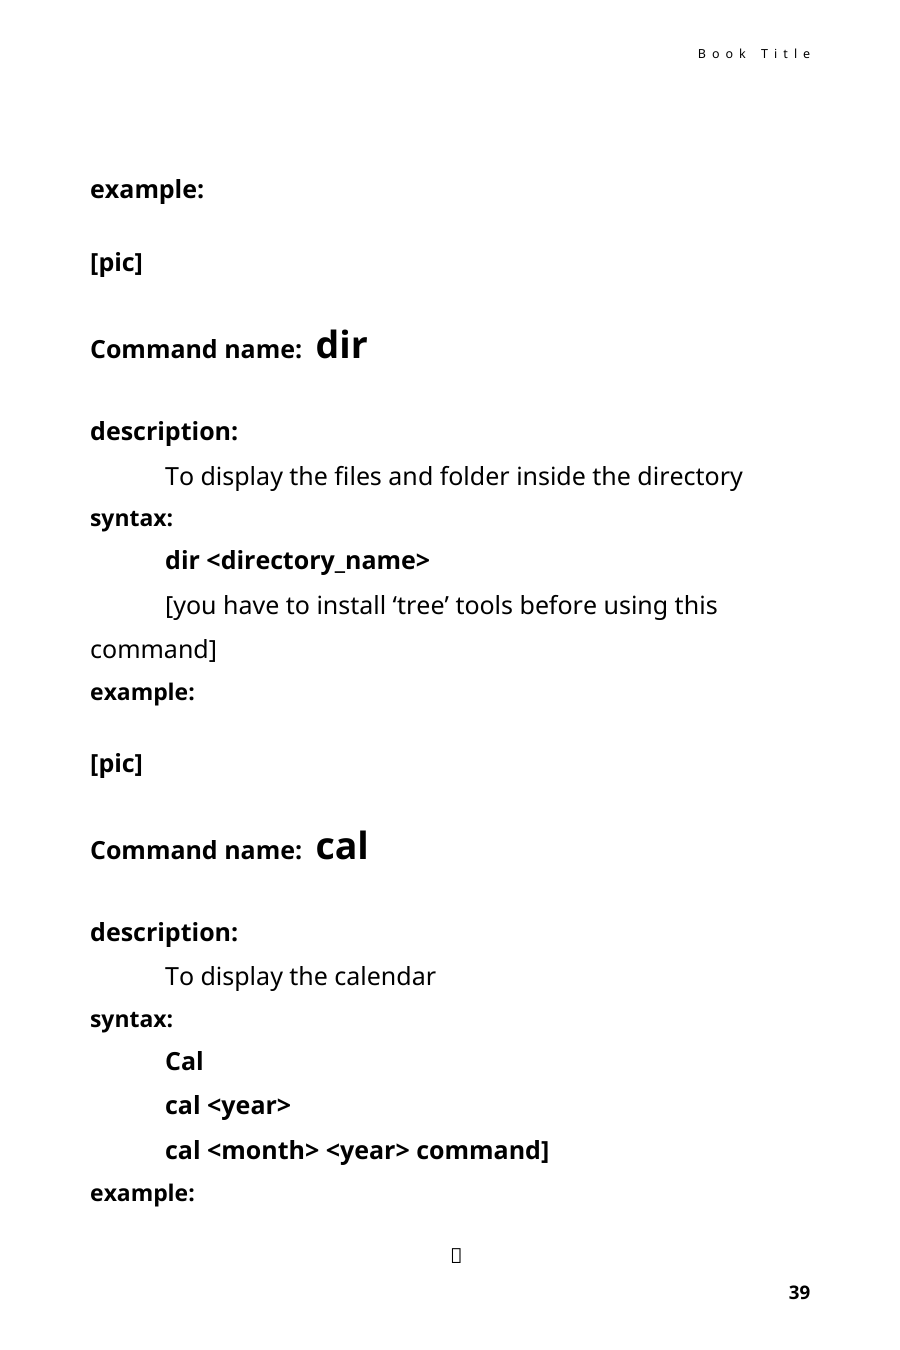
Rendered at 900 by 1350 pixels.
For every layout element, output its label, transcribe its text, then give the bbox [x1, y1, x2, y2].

text cal <month> <year> command] [90, 1132, 810, 1166]
text example: [90, 171, 810, 206]
text [pic] [90, 245, 810, 279]
text Cal [90, 1044, 810, 1078]
text [you have to install ‘tree’ tools before using this command] [90, 587, 810, 666]
text syntax: [90, 1003, 810, 1034]
text description: [90, 914, 810, 949]
text [pic] [90, 746, 810, 780]
text dir <directory_name> [90, 543, 810, 577]
text example: [90, 676, 810, 707]
text syntax: [90, 502, 810, 534]
text Command name: dir [90, 318, 810, 369]
text cal <year> [90, 1088, 810, 1122]
text description: [90, 414, 810, 448]
text example: [90, 1177, 810, 1208]
text To display the files and folder inside the directory [90, 458, 810, 492]
text To display the calendar [90, 959, 810, 993]
text Command name: cal [90, 819, 810, 870]
